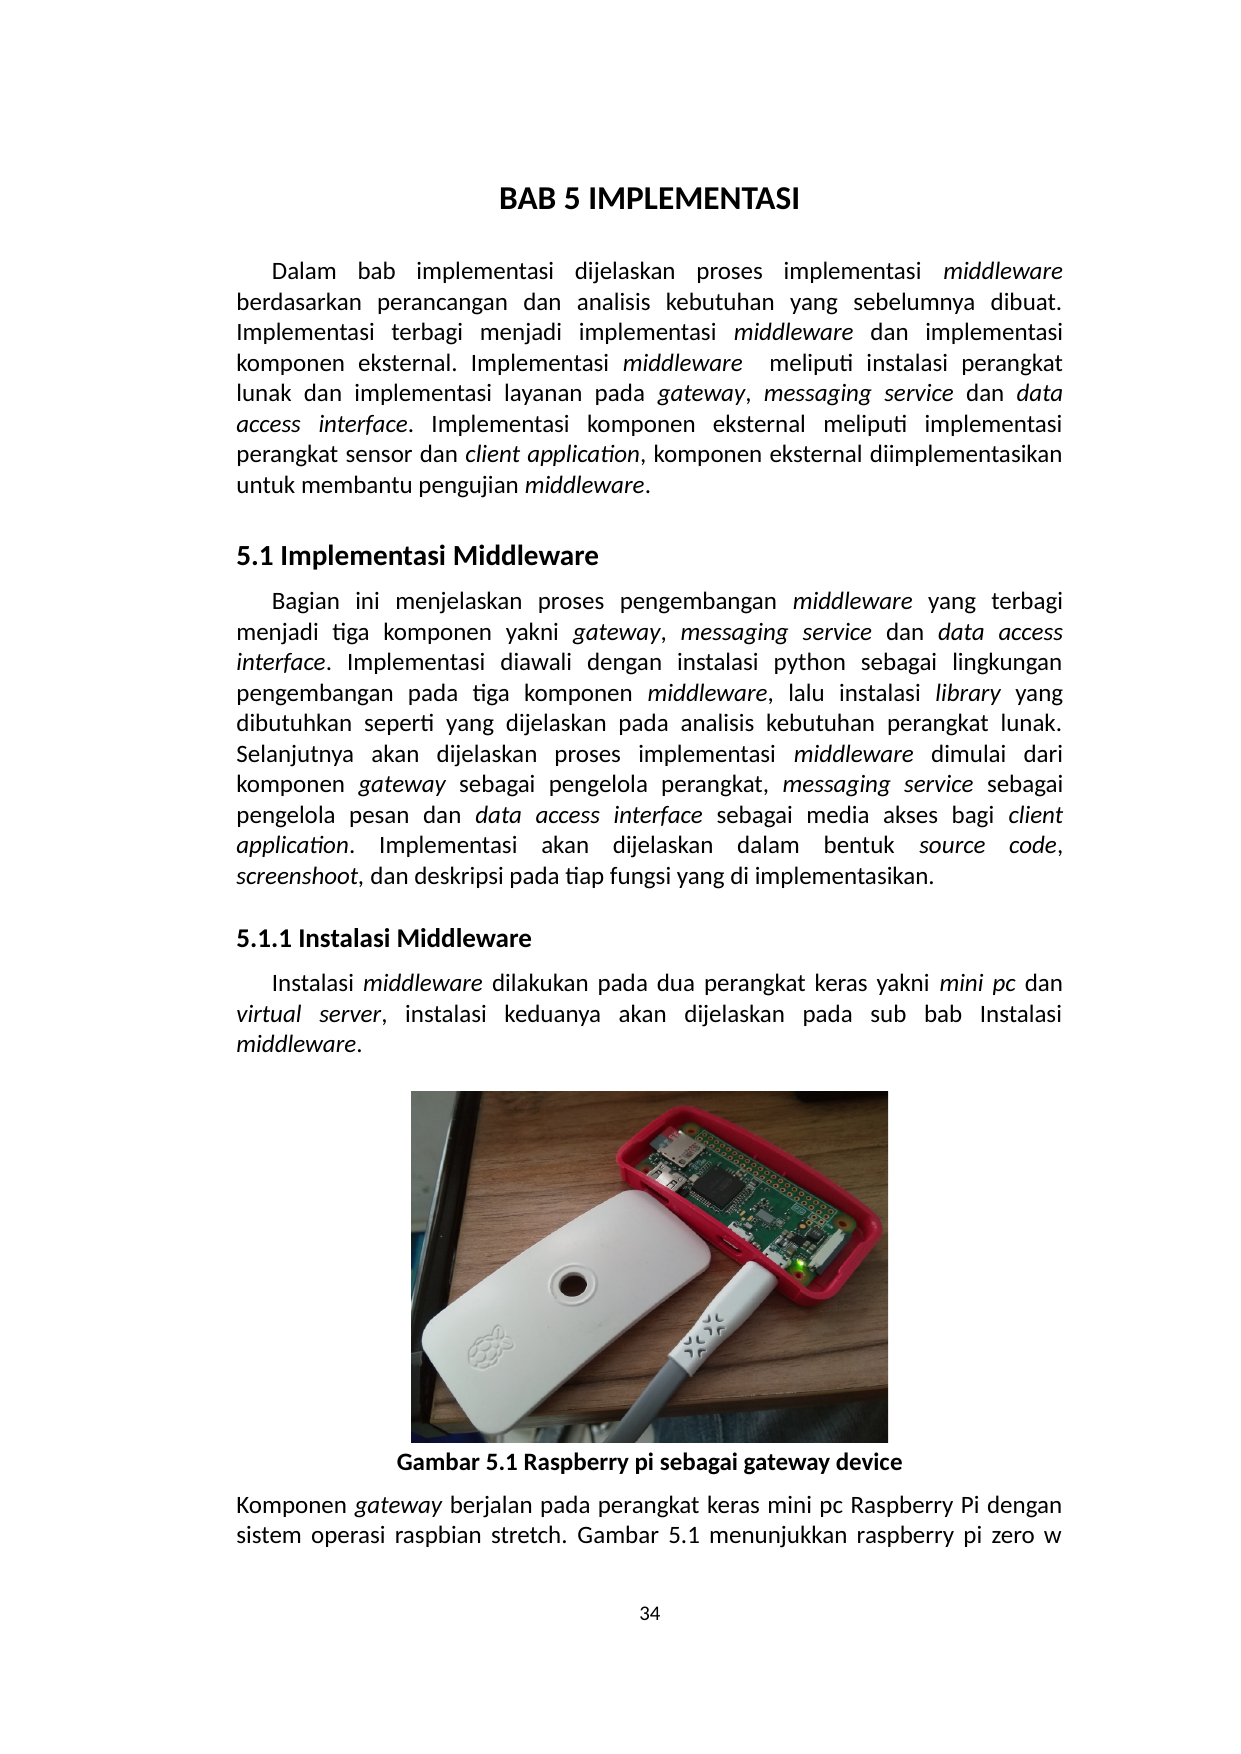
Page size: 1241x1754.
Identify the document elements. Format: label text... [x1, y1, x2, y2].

list Gambar ‎5.1 Raspberry pi sebagai gateway device [236, 1446, 1063, 1476]
text Komponen gateway berjalan pada perangkat keras mini pc Raspberry Pi dengan sistem operasi raspbian stretch. Gambar 5.1 menunjukkan raspberry pi zero w [236, 1489, 1063, 1550]
subtitle Implementasi Middleware [236, 537, 1063, 573]
text Bagian ini menjelaskan proses pengembangan middleware yang terbagi menjadi tiga komponen yakni gateway, messaging service dan data access interface. Implementasi diawali dengan instalasi python sebagai lingkungan pengembangan pada tiga komponen middleware, lalu instalasi library yang dibutuhkan seperti yang dijelaskan pada analisis kebutuhan perangkat lunak. Selanjutnya akan dijelaskan proses implementasi middleware dimulai dari komponen gateway sebagai pengelola perangkat, messaging service sebagai pengelola pesan dan data access interface sebagai media akses bagi client application. Implementasi akan dijelaskan dalam bentuk source code, screenshoot, dan deskripsi pada tiap fungsi yang di implementasikan. [236, 585, 1063, 890]
text Dalam bab implementasi dijelaskan proses implementasi middleware berdasarkan perancangan dan analisis kebutuhan yang sebelumnya dibuat. Implementasi terbagi menjadi implementasi middleware dan implementasi komponen eksternal. Implementasi middleware meliputi instalasi perangkat lunak dan implementasi layanan pada gateway, messaging service dan data access interface. Implementasi komponen eksternal meliputi implementasi perangkat sensor dan client application, komponen eksternal diimplementasikan untuk membantu pengujian middleware. [236, 255, 1063, 499]
subtitle IMPLEMENTASI [236, 177, 1063, 218]
text Instalasi middleware dilakukan pada dua perangkat keras yakni mini pc dan virtual server, instalasi keduanya akan dijelaskan pada sub bab Instalasi middleware. [236, 967, 1063, 1059]
subtitle Instalasi Middleware [236, 922, 1063, 955]
